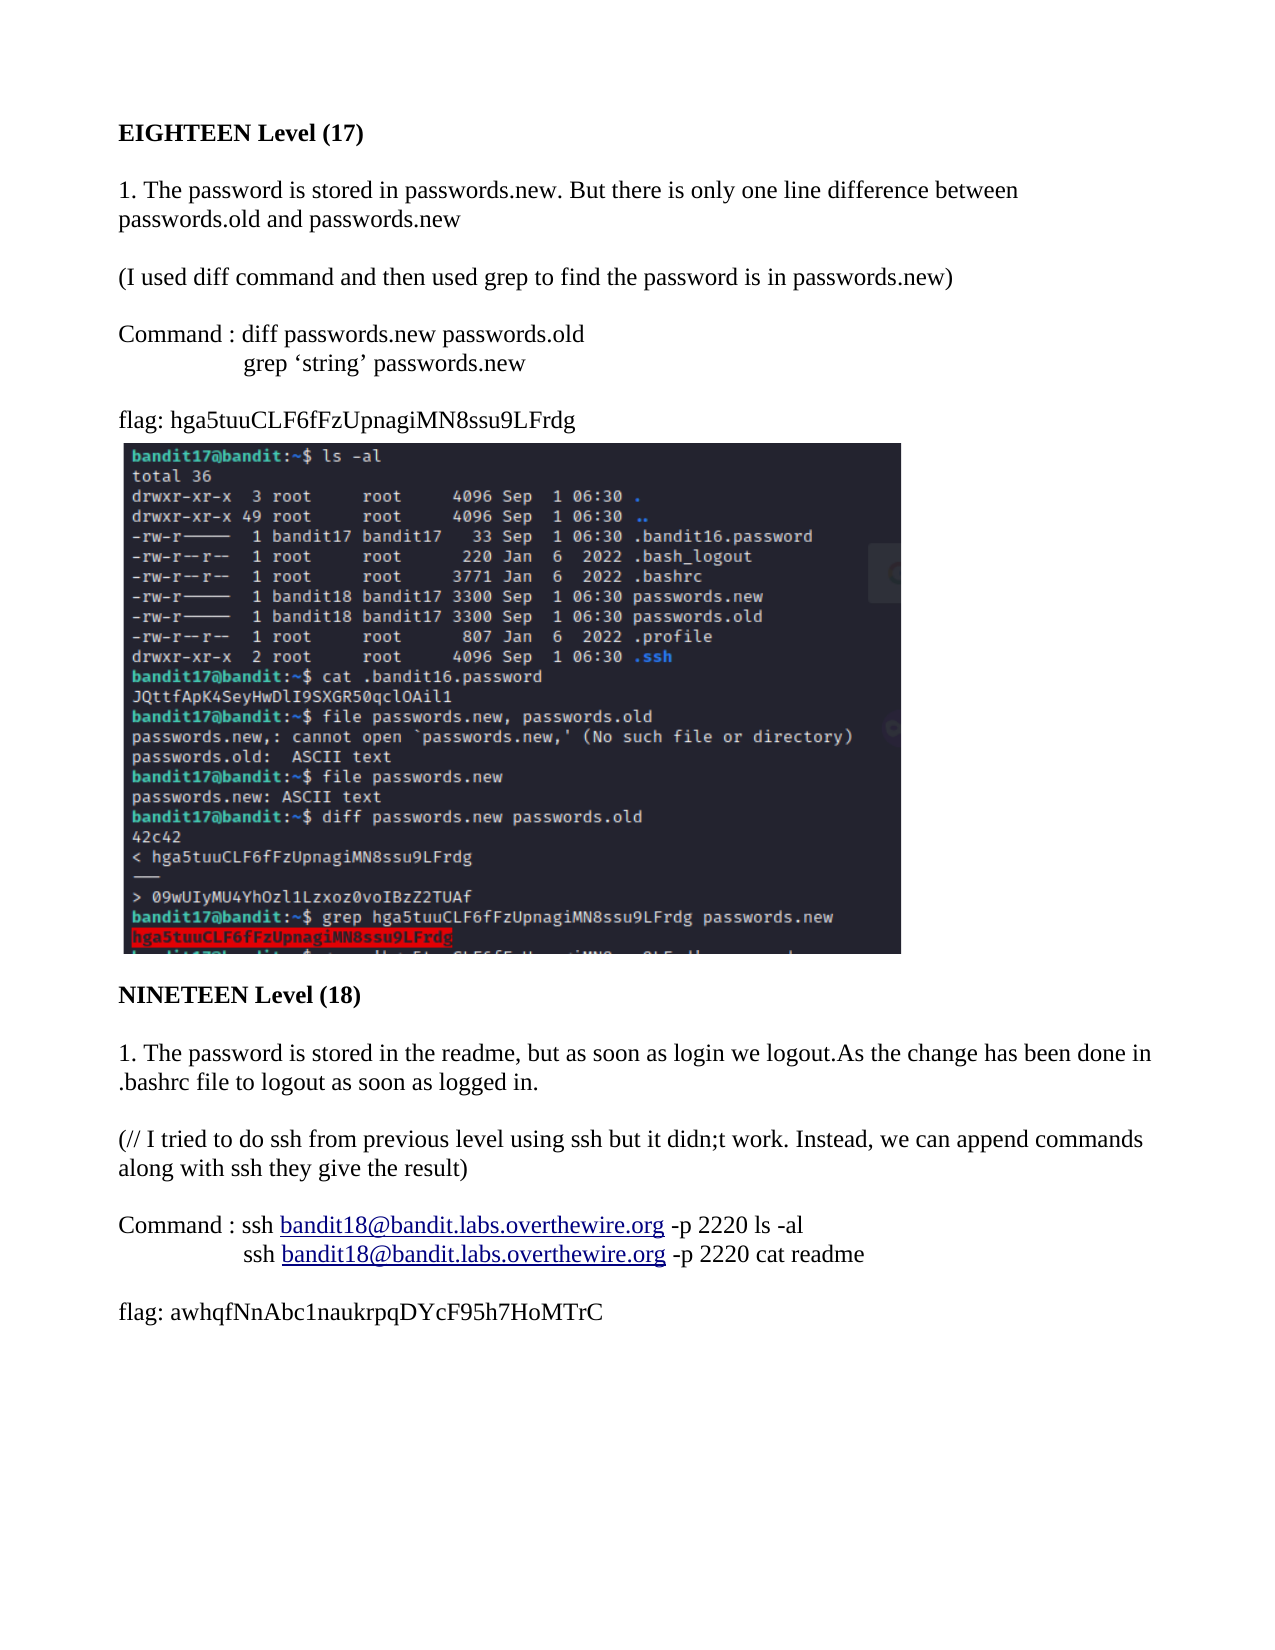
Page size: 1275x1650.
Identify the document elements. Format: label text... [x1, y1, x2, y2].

picture [123, 443, 902, 954]
text Command : ssh bandit18@bandit.labs.overthewire.org -p 2220 ls -al [118, 1211, 1157, 1239]
text NINETEEN Level (18) [118, 981, 1157, 1009]
text EIGHTEEN Level (17) [118, 118, 1157, 147]
text flag: hga5tuuCLF6fFzUpnagiMN8ssu9LFrdg [118, 406, 1157, 434]
text (// I tried to do ssh from previous level using ssh but it didn;t work. Instead, we can append commands along with ssh they give the result) [118, 1124, 1157, 1182]
text 1. The password is stored in the readme, but as soon as login we logout.As the change has been done in .bashrc file to logout as soon as logged in. [118, 1038, 1157, 1096]
text grep ‘string’ passwords.new [118, 348, 1157, 377]
text 1. The password is stored in passwords.new. But there is only one line difference between passwords.old and passwords.new [118, 176, 1157, 233]
text Command : diff passwords.new passwords.old [118, 319, 1157, 348]
text (I used diff command and then used grep to find the password is in passwords.new) [118, 262, 1157, 291]
text ssh bandit18@bandit.labs.overthewire.org -p 2220 cat readme [118, 1239, 1157, 1268]
text flag: awhqfNnAbc1naukrpqDYcF95h7HoMTrC [118, 1297, 1157, 1326]
